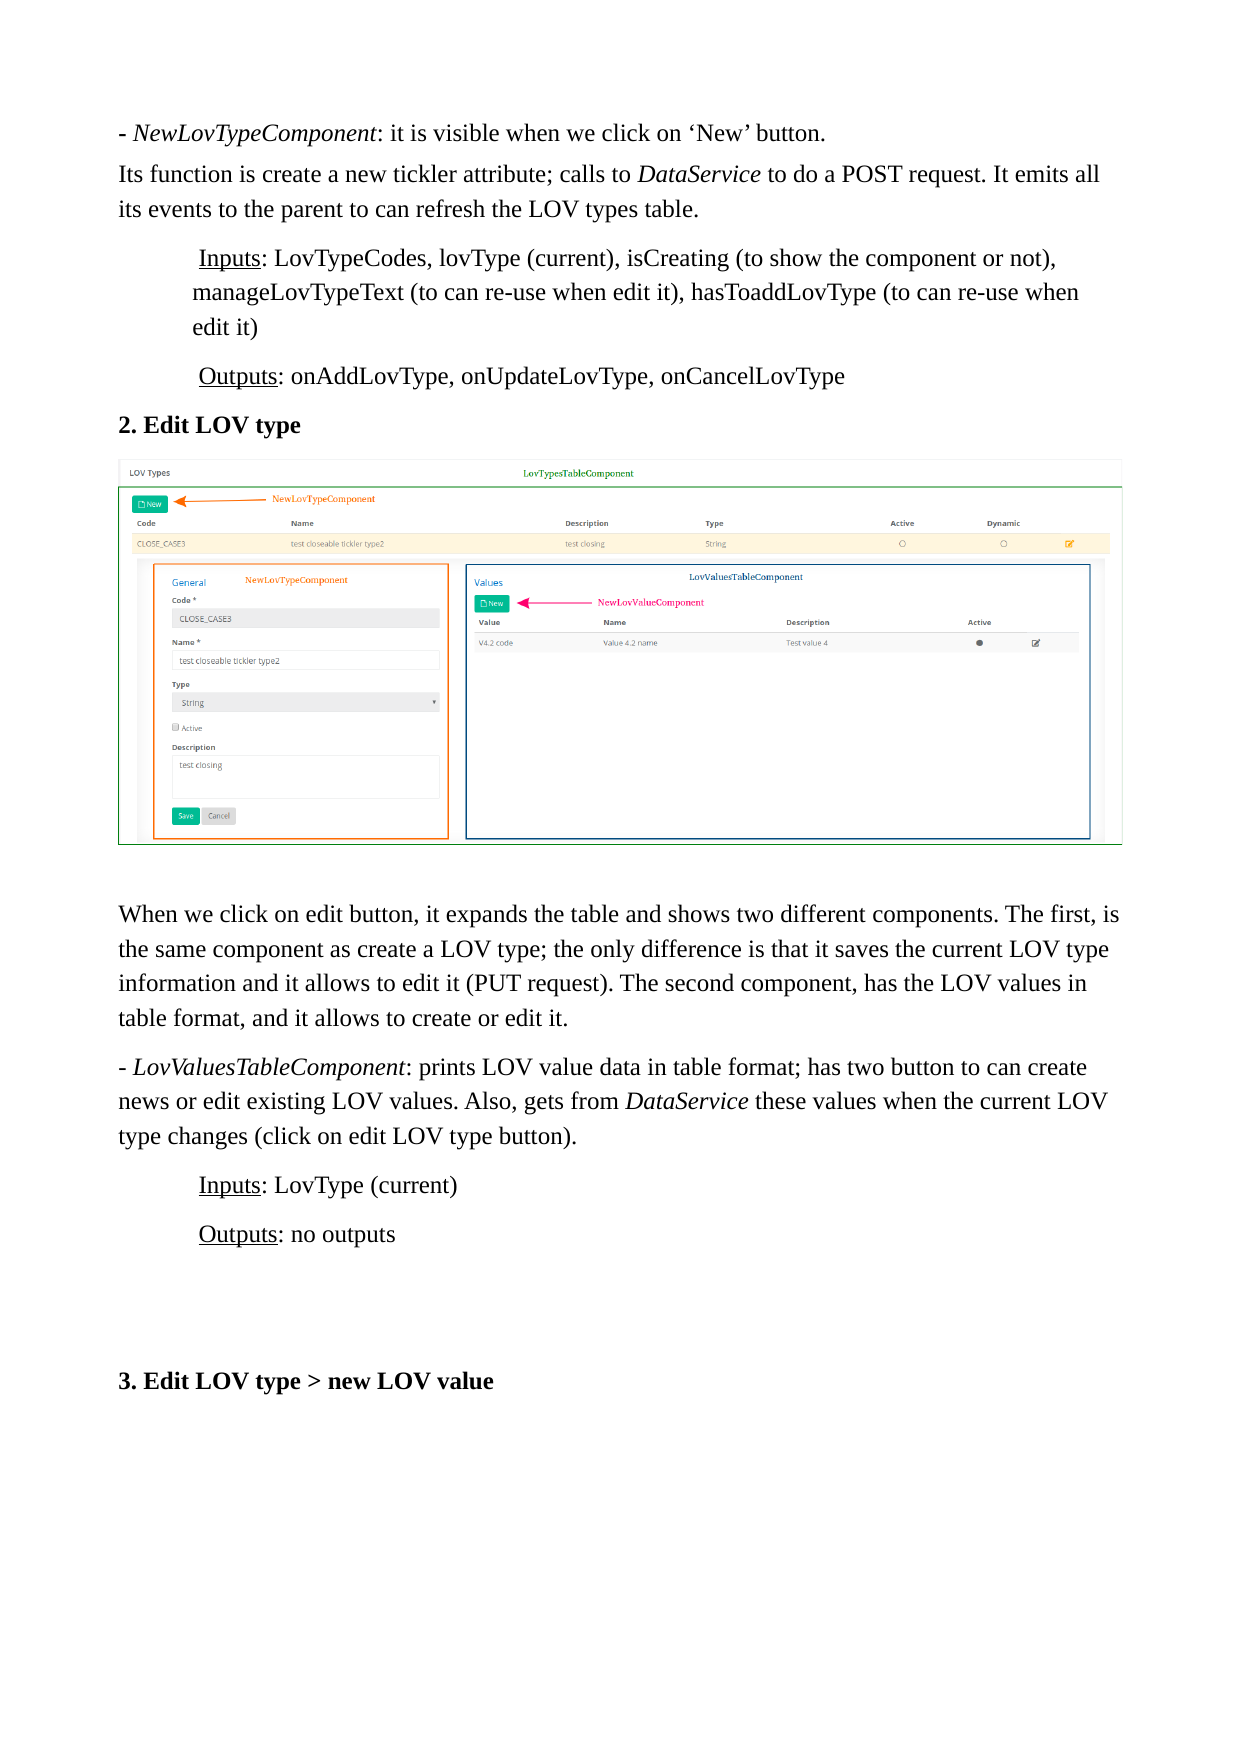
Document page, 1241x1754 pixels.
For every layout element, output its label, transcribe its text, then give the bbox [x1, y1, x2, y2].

text 2. Edit LOV type [118, 410, 1122, 439]
text Its function is create a new tickler attribute; calls to DataService to do a POST request. It emits all its events to the parent to can refresh the LOV types table. [118, 159, 1122, 223]
text Outputs: no outputs [118, 1219, 1122, 1248]
subtitle - NewLovTypeComponent: it is visible when we click on ‘New’ button. [118, 118, 1122, 147]
text 3. Edit LOV type > new LOV value [118, 1366, 1122, 1395]
text Inputs: LovTypeCodes, lovType (current), isCreating (to show the component or not), manageLovTypeText (to can re-use when edit it), hasToaddLovType (to can re-use when edit it) [118, 243, 1122, 341]
text Outputs: onAddLovType, onUpdateLovType, onCancelLovType [118, 361, 1122, 390]
text - LovValuesTableComponent: prints LOV value data in table format; has two button to can create news or edit existing LOV values. Also, gets from DataService these values when the current LOV type changes (click on edit LOV type button). [118, 1052, 1122, 1149]
text Inputs: LovType (current) [118, 1170, 1122, 1198]
text When we click on edit button, it expands the table and shows two different components. The first, is the same component as create a LOV type; the only difference is that it saves the current LOV type information and it allows to edit it (PUT request). The second component, has the LOV values in table format, and it allows to create or edit it. [118, 899, 1122, 1031]
picture [118, 459, 1123, 845]
